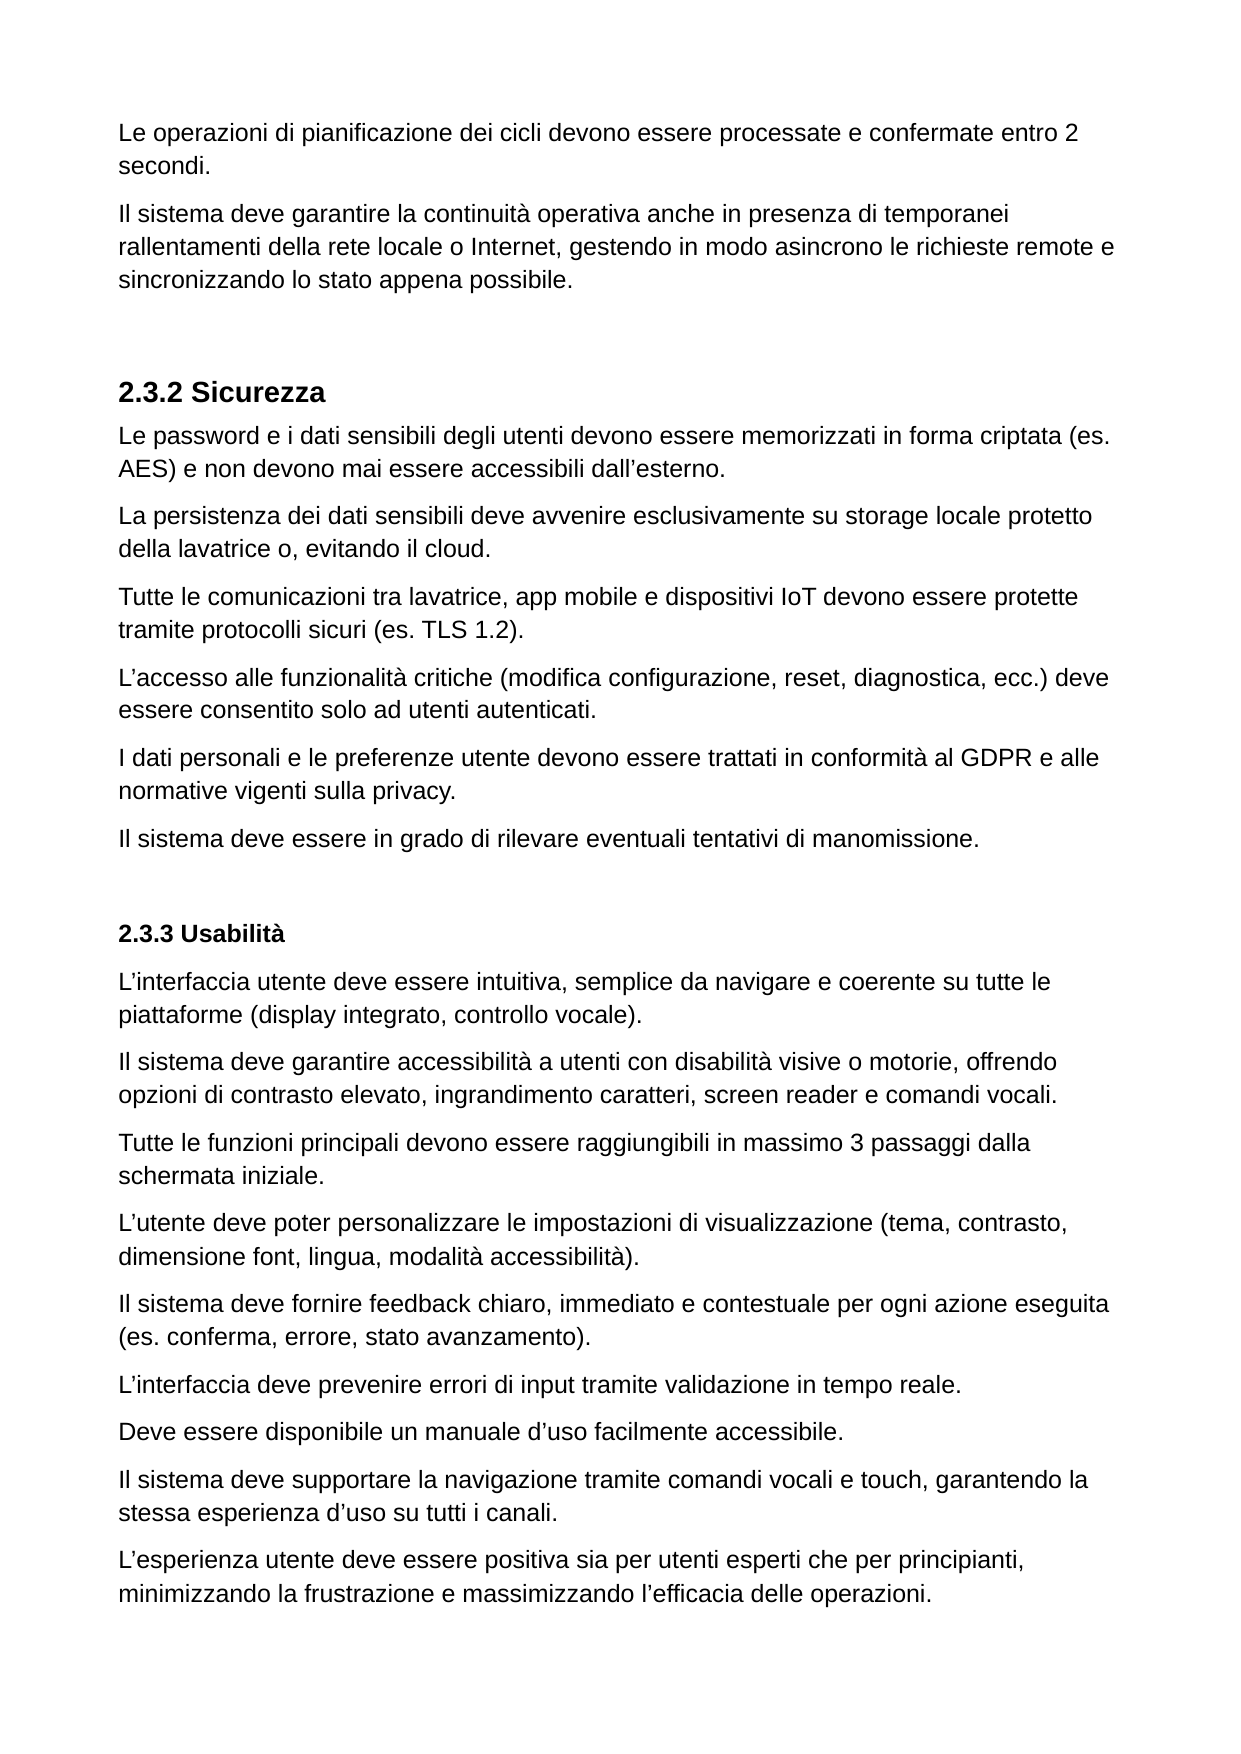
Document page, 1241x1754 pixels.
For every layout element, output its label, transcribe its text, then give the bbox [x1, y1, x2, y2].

text Il sistema deve garantire la continuità operativa anche in presenza di temporanei rallentamenti della rete locale o Internet, gestendo in modo asincrono le richieste remote e sincronizzando lo stato appena possibile. [118, 199, 1122, 293]
text La persistenza dei dati sensibili deve avvenire esclusivamente su storage locale protetto della lavatrice o, evitando il cloud. [118, 501, 1122, 563]
text Tutte le comunicazioni tra lavatrice, app mobile e dispositivi IoT devono essere protette tramite protocolli sicuri (es. TLS 1.2). [118, 582, 1122, 644]
text L’interfaccia deve prevenire errori di input tramite validazione in tempo reale. [118, 1370, 1122, 1398]
subtitle 2.3.2 Sicurezza [118, 374, 1122, 408]
text I dati personali e le preferenze utente devono essere trattati in conformità al GDPR e alle normative vigenti sulla privacy. [118, 743, 1122, 805]
text 2.3.3 Usabilità [118, 919, 1122, 948]
text Tutte le funzioni principali devono essere raggiungibili in massimo 3 passaggi dalla schermata iniziale. [118, 1128, 1122, 1189]
text Le password e i dati sensibili degli utenti devono essere memorizzati in forma criptata (es. AES) e non devono mai essere accessibili dall’esterno. [118, 421, 1122, 482]
text L’interfaccia utente deve essere intuitiva, semplice da navigare e coerente su tutte le piattaforme (display integrato, controllo vocale). [118, 967, 1122, 1028]
text Il sistema deve supportare la navigazione tramite comandi vocali e touch, garantendo la stessa esperienza d’uso su tutti i canali. [118, 1465, 1122, 1527]
text Deve essere disponibile un manuale d’uso facilmente accessibile. [118, 1417, 1122, 1446]
text L’utente deve poter personalizzare le impostazioni di visualizzazione (tema, contrasto, dimensione font, lingua, modalità accessibilità). [118, 1208, 1122, 1270]
text Il sistema deve garantire accessibilità a utenti con disabilità visive o motorie, offrendo opzioni di contrasto elevato, ingrandimento caratteri, screen reader e comandi vocali. [118, 1047, 1122, 1109]
text Le operazioni di pianificazione dei cicli devono essere processate e confermate entro 2 secondi. [118, 118, 1122, 180]
text L’esperienza utente deve essere positiva sia per utenti esperti che per principianti, minimizzando la frustrazione e massimizzando l’efficacia delle operazioni. [118, 1546, 1122, 1607]
text L’accesso alle funzionalità critiche (modifica configurazione, reset, diagnostica, ecc.) deve essere consentito solo ad utenti autenticati. [118, 662, 1122, 724]
text Il sistema deve fornire feedback chiaro, immediato e contestuale per ogni azione eseguita (es. conferma, errore, stato avanzamento). [118, 1289, 1122, 1351]
text Il sistema deve essere in grado di rilevare eventuali tentativi di manomissione. [118, 824, 1122, 852]
